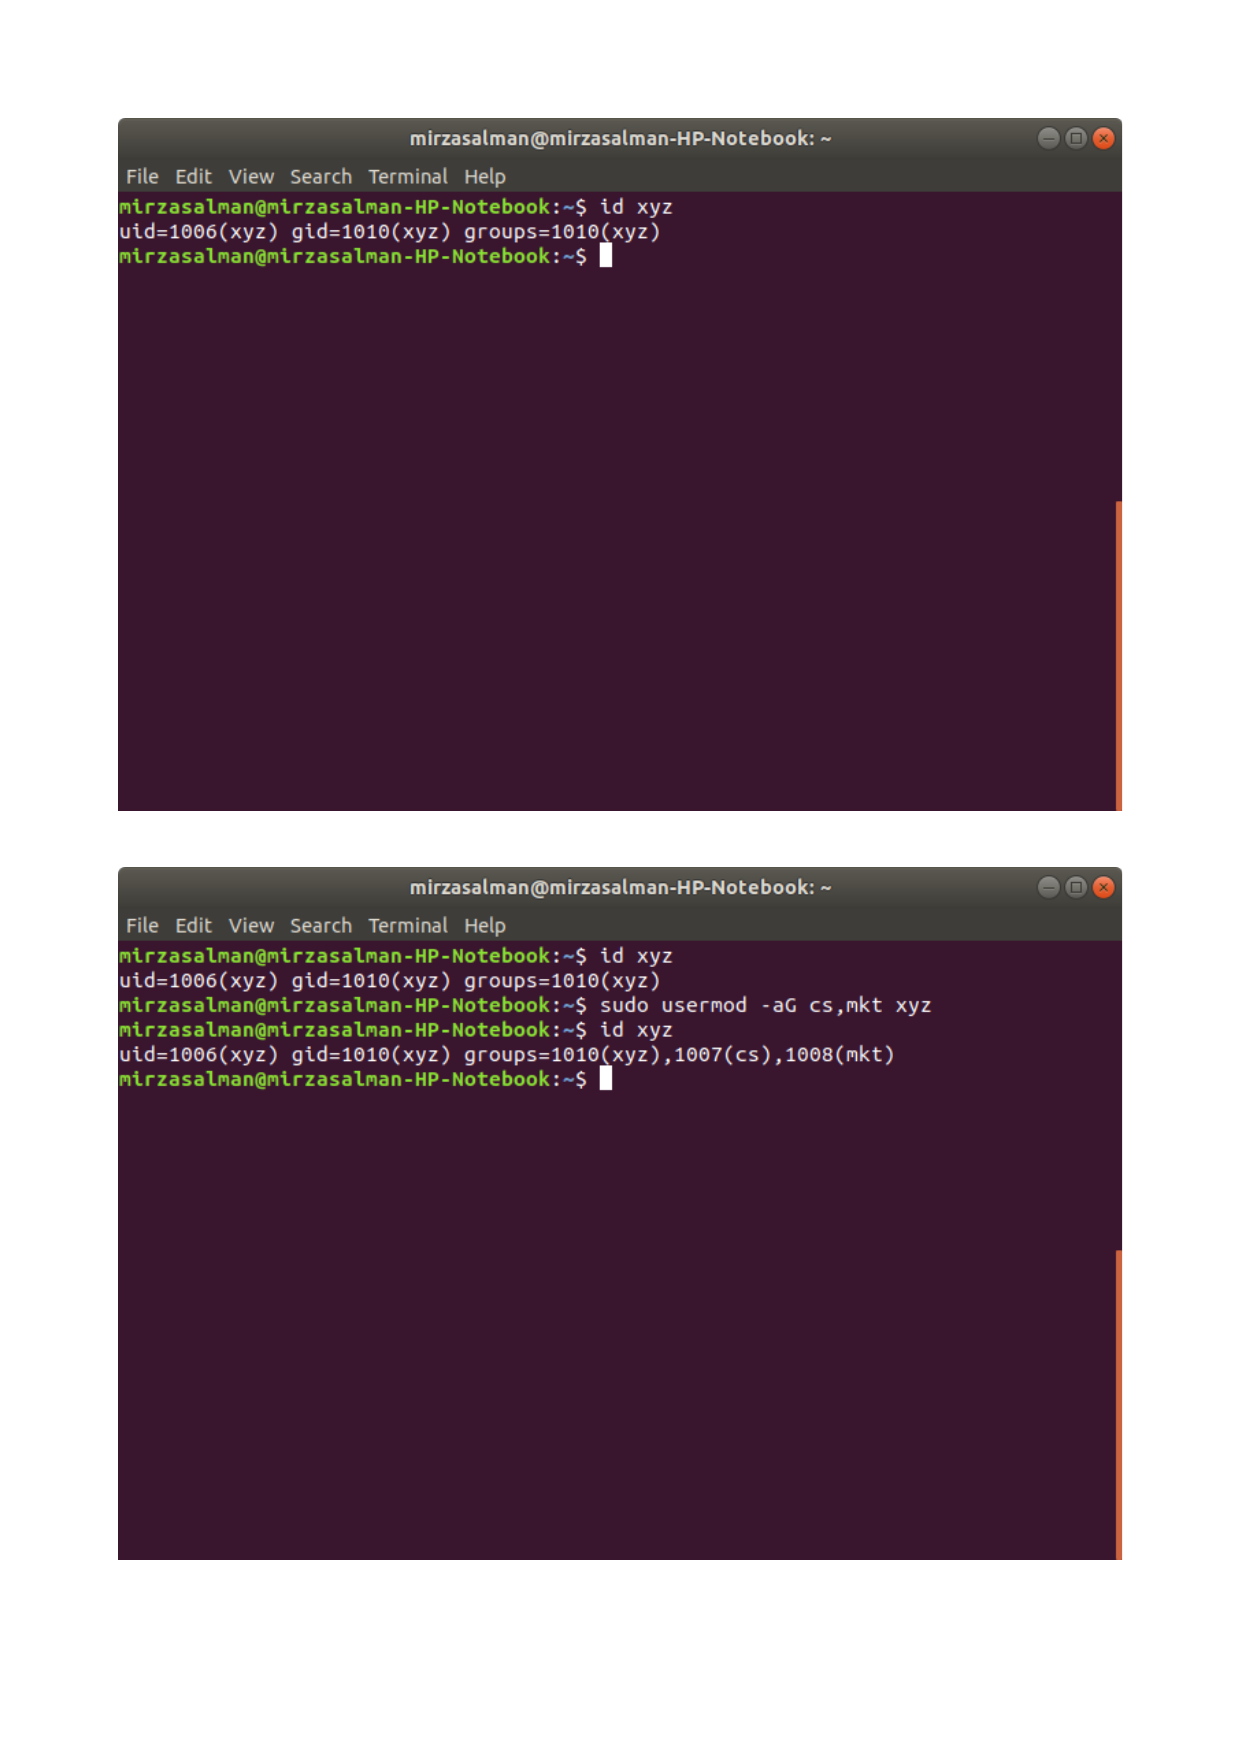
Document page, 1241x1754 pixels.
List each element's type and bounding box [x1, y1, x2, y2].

picture [118, 867, 1123, 1560]
picture [118, 118, 1123, 811]
